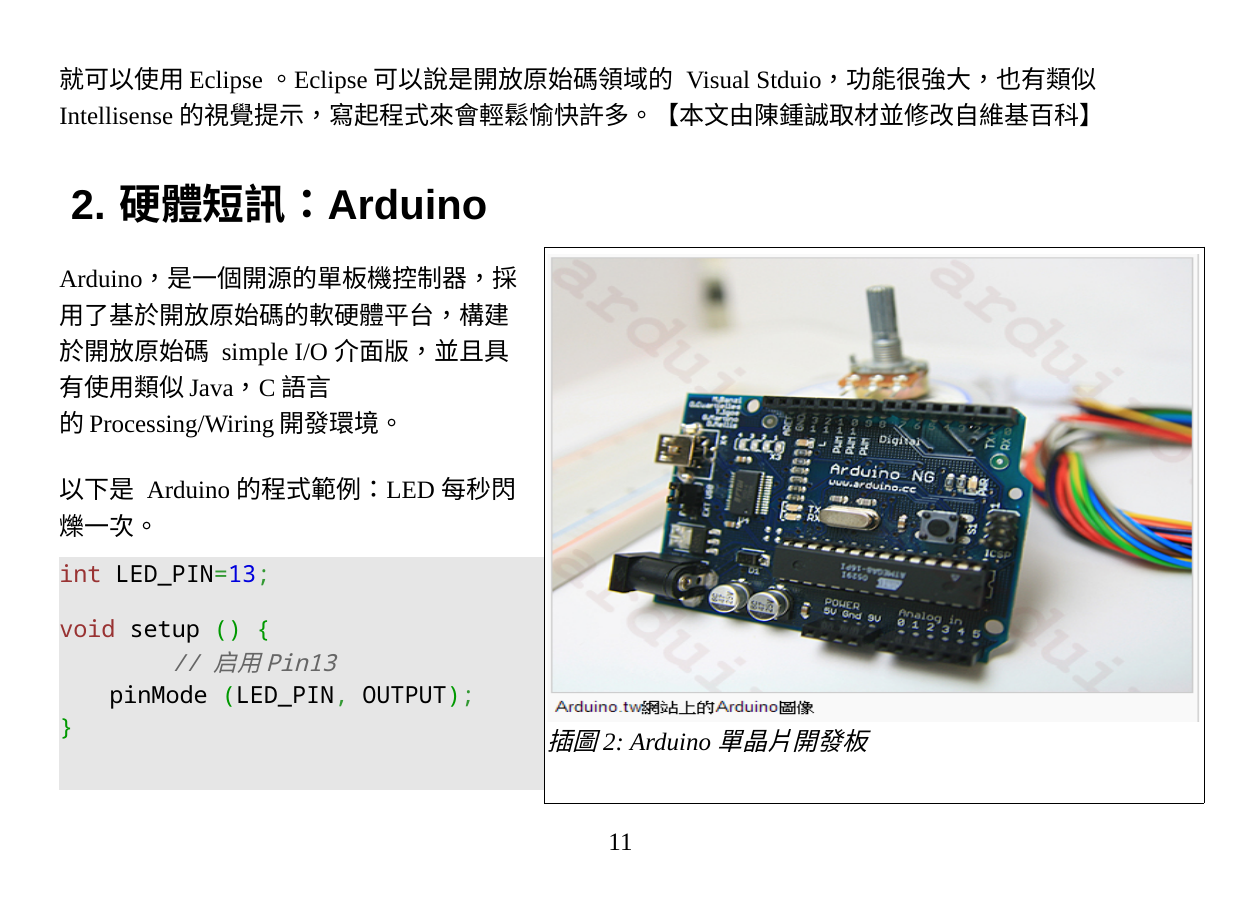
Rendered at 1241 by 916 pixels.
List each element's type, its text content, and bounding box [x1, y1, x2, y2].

subtitle 硬體短訊：Arduino [59, 171, 1181, 232]
text 當您想寫 Java 、Andriod 等程式時，就可以使用Eclipse 。Eclipse 可以說是開放原始碼領域的 Visual Stduio，功能很強大，也有類似 Intellisense 的視覺提示，寫起程式來會輕鬆愉快許多。【本文由陳鍾誠取材並修改自維基百科】 [59, 59, 1181, 132]
text // 启用Pin13 [59, 645, 544, 679]
text Arduino，是一個開源的單板機控制器，採用了基於開放原始碼的軟硬體平台，構建於開放原始碼 simple I/O 介面版，並且具有使用類似Java，C 語言的Processing/Wiring開發環境。 [59, 259, 544, 440]
text [545, 248, 1204, 803]
text pinMode (LED_PIN, OUTPUT); } [59, 679, 544, 743]
text int LED_PIN=13; [59, 557, 544, 589]
text 以下是 Arduino 的程式範例：LED 每秒閃爍一次。 [59, 470, 544, 542]
picture [547, 254, 1202, 722]
text void setup () { [59, 613, 544, 645]
text 插圖 2: Arduino 單晶片開發板 [547, 722, 1201, 758]
